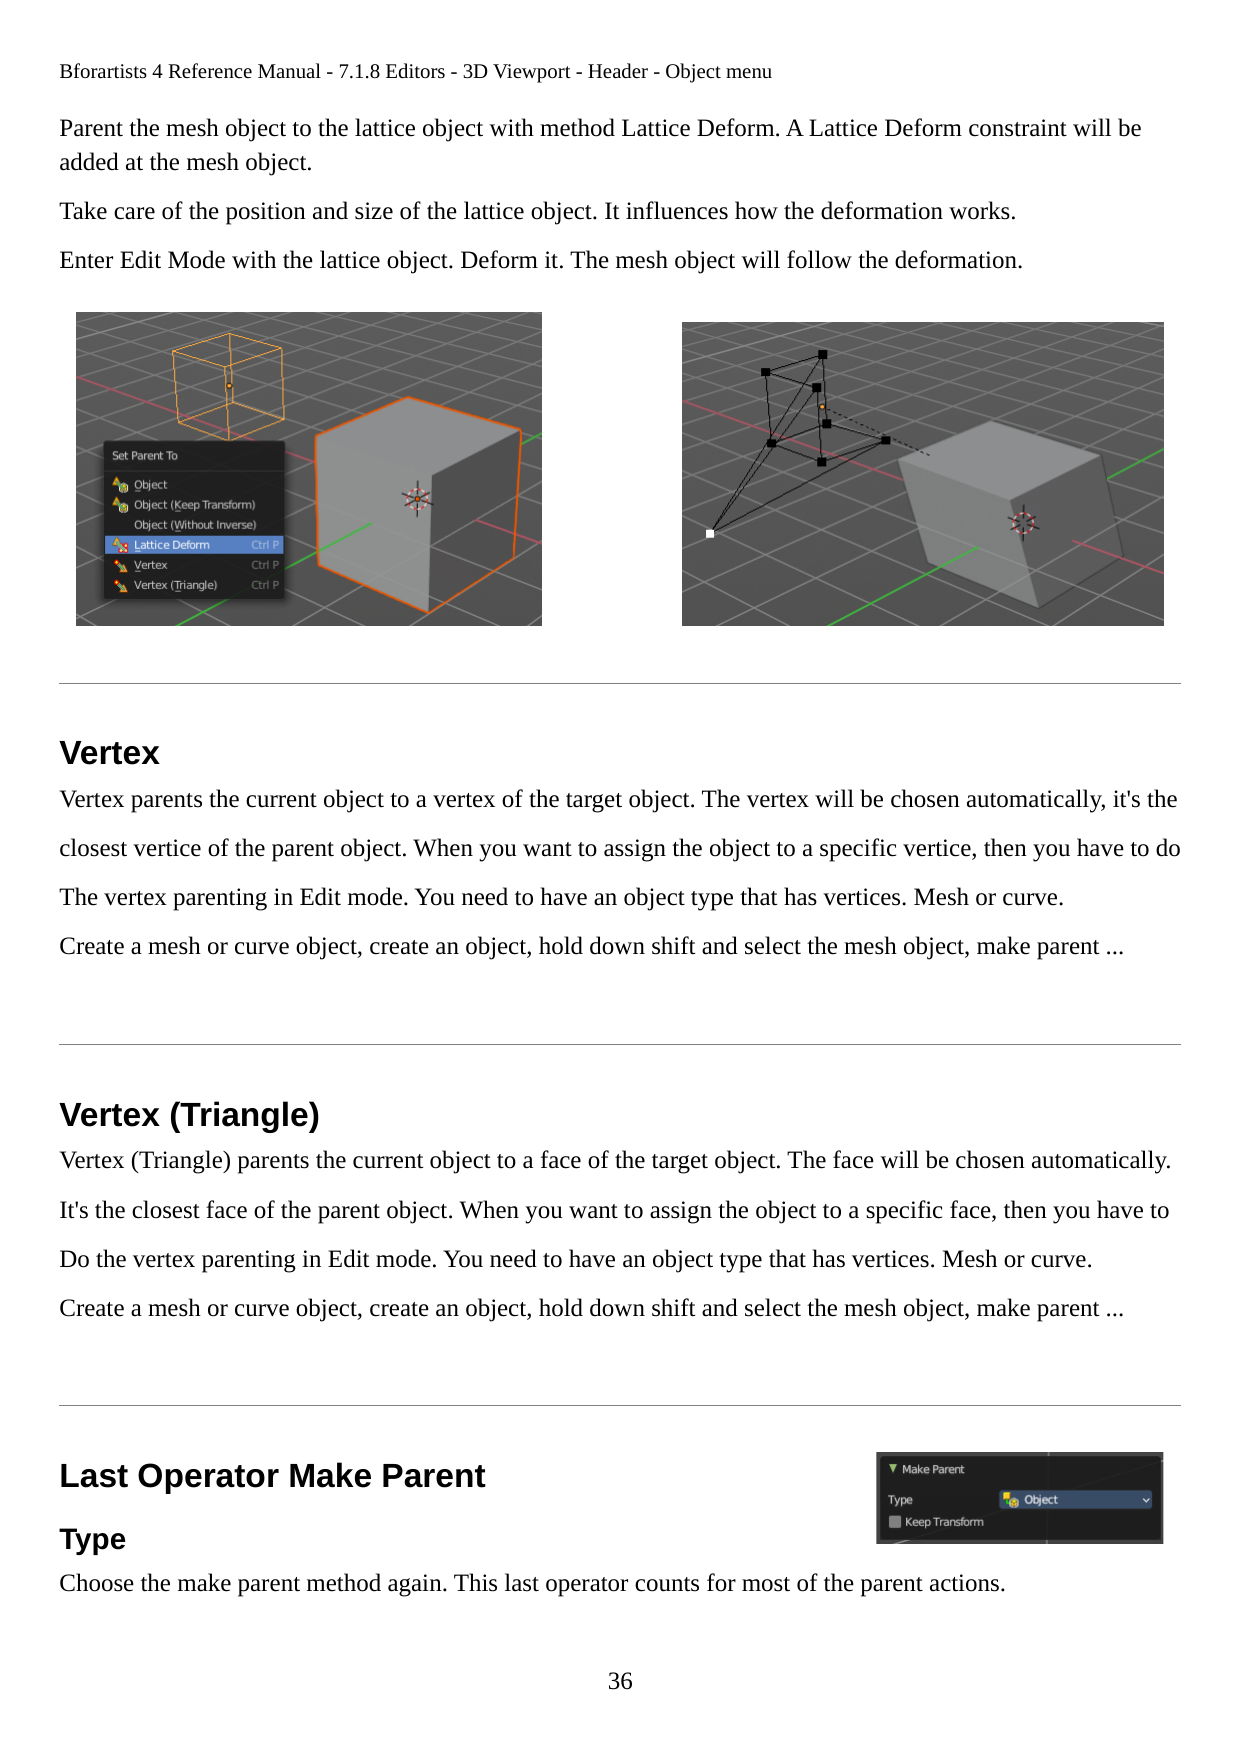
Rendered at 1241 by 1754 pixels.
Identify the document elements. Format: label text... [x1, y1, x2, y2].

text Vertex parents the current object to a vertex of the target object. The vertex will be chosen automatically, it's the [59, 784, 1181, 813]
subtitle Last Operator Make Parent [59, 1456, 876, 1494]
picture [876, 1452, 1164, 1544]
picture [682, 322, 1164, 626]
subtitle Type [59, 1522, 1181, 1556]
subtitle Vertex (Triangle) [59, 1094, 1181, 1133]
text Choose the make parent method again. This last operator counts for most of the parent actions. [59, 1568, 1181, 1597]
text Do the vertex parenting in Edit mode. You need to have an object type that has vertices. Mesh or curve. [59, 1244, 1181, 1272]
subtitle [1164, 1456, 1181, 1494]
text closest vertice of the parent object. When you want to assign the object to a specific vertice, then you have to do [59, 833, 1181, 862]
subtitle Vertex [59, 733, 1181, 772]
text Take care of the position and size of the lattice object. It influences how the deformation works. [59, 196, 1181, 225]
text Vertex (Triangle) parents the current object to a face of the target object. The face will be chosen automatically. [59, 1146, 1181, 1174]
text Enter Edit Mode with the lattice object. Deform it. The mesh object will follow the deformation. [59, 245, 1181, 274]
text The vertex parenting in Edit mode. You need to have an object type that has vertices. Mesh or curve. [59, 882, 1181, 911]
text Create a mesh or curve object, create an object, hold down shift and select the mesh object, make parent ... [59, 931, 1181, 960]
picture [76, 312, 542, 626]
text Parent the mesh object to the lattice object with method Lattice Deform. A Lattice Deform constraint will be added at the mesh object. [59, 113, 1181, 176]
text It's the closest face of the parent object. When you want to assign the object to a specific face, then you have to [59, 1195, 1181, 1223]
text Create a mesh or curve object, create an object, hold down shift and select the mesh object, make parent ... [59, 1293, 1181, 1322]
